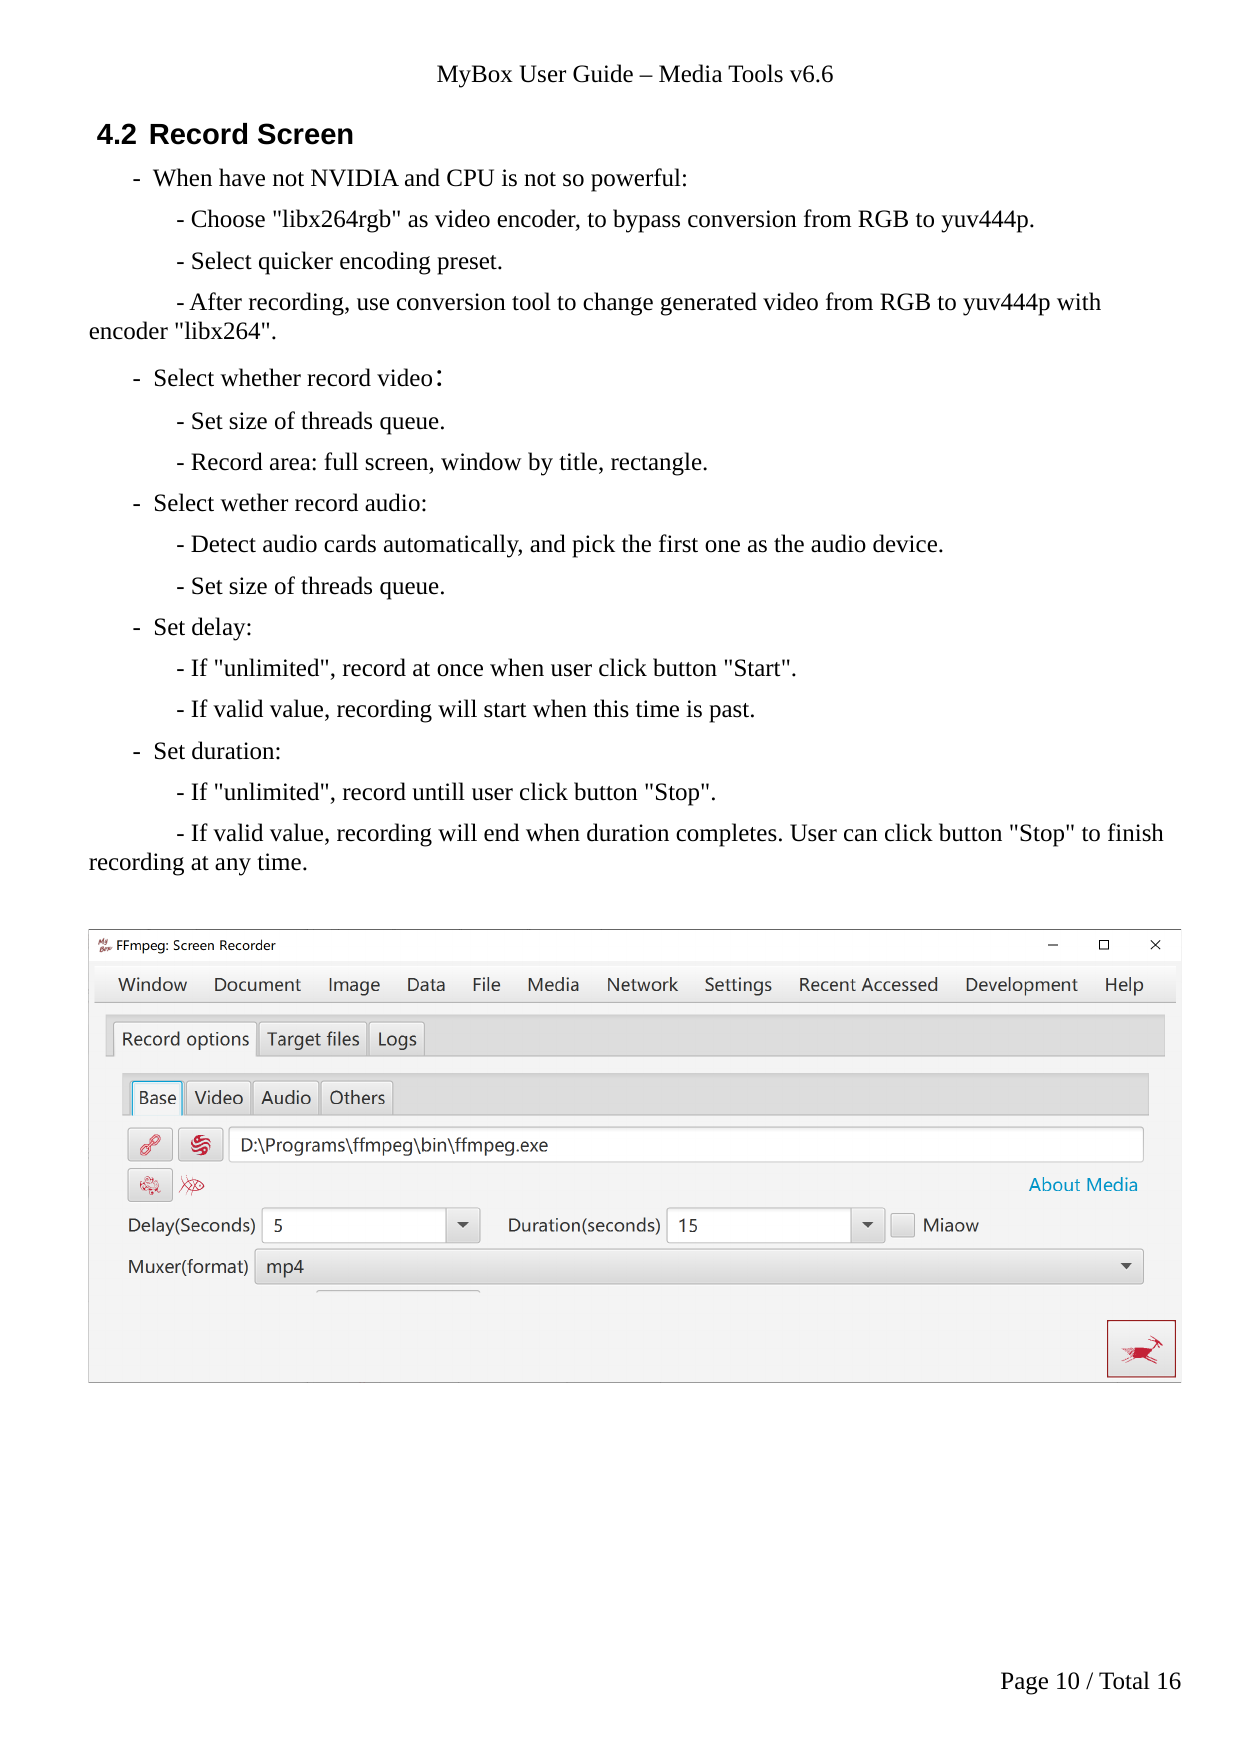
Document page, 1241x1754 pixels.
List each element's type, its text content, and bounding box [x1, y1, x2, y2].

text - When have not NVIDIA and CPU is not so powerful: [88, 163, 1181, 192]
text - Record area: full screen, window by title, rectangle. [88, 447, 1181, 476]
text - If valid value, recording will end when duration completes. User can click button "Stop" to finish recording at any time. [88, 818, 1181, 876]
subtitle Record Screen [88, 117, 1181, 151]
text - Select whether record video： [88, 357, 1181, 393]
text - Select quicker encoding preset. [88, 246, 1181, 274]
text - Set size of threads queue. [88, 571, 1181, 599]
text - After recording, use conversion tool to change generated video from RGB to yuv444p with encoder "libx264". [88, 287, 1181, 344]
text - Set duration: [88, 736, 1181, 764]
text - Select wether record audio: [88, 488, 1181, 517]
text - Detect audio cards automatically, and pick the first one as the audio device. [88, 529, 1181, 558]
picture [88, 929, 1182, 1383]
text - If "unlimited", record untill user click button "Stop". [88, 777, 1181, 806]
text - If "unlimited", record at once when user click button "Start". [88, 653, 1181, 682]
text - Choose "libx264rgb" as video encoder, to bypass conversion from RGB to yuv444p. [88, 204, 1181, 233]
text - If valid value, recording will start when this time is past. [88, 694, 1181, 723]
text - Set size of threads queue. [88, 406, 1181, 434]
text - Set delay: [88, 612, 1181, 641]
